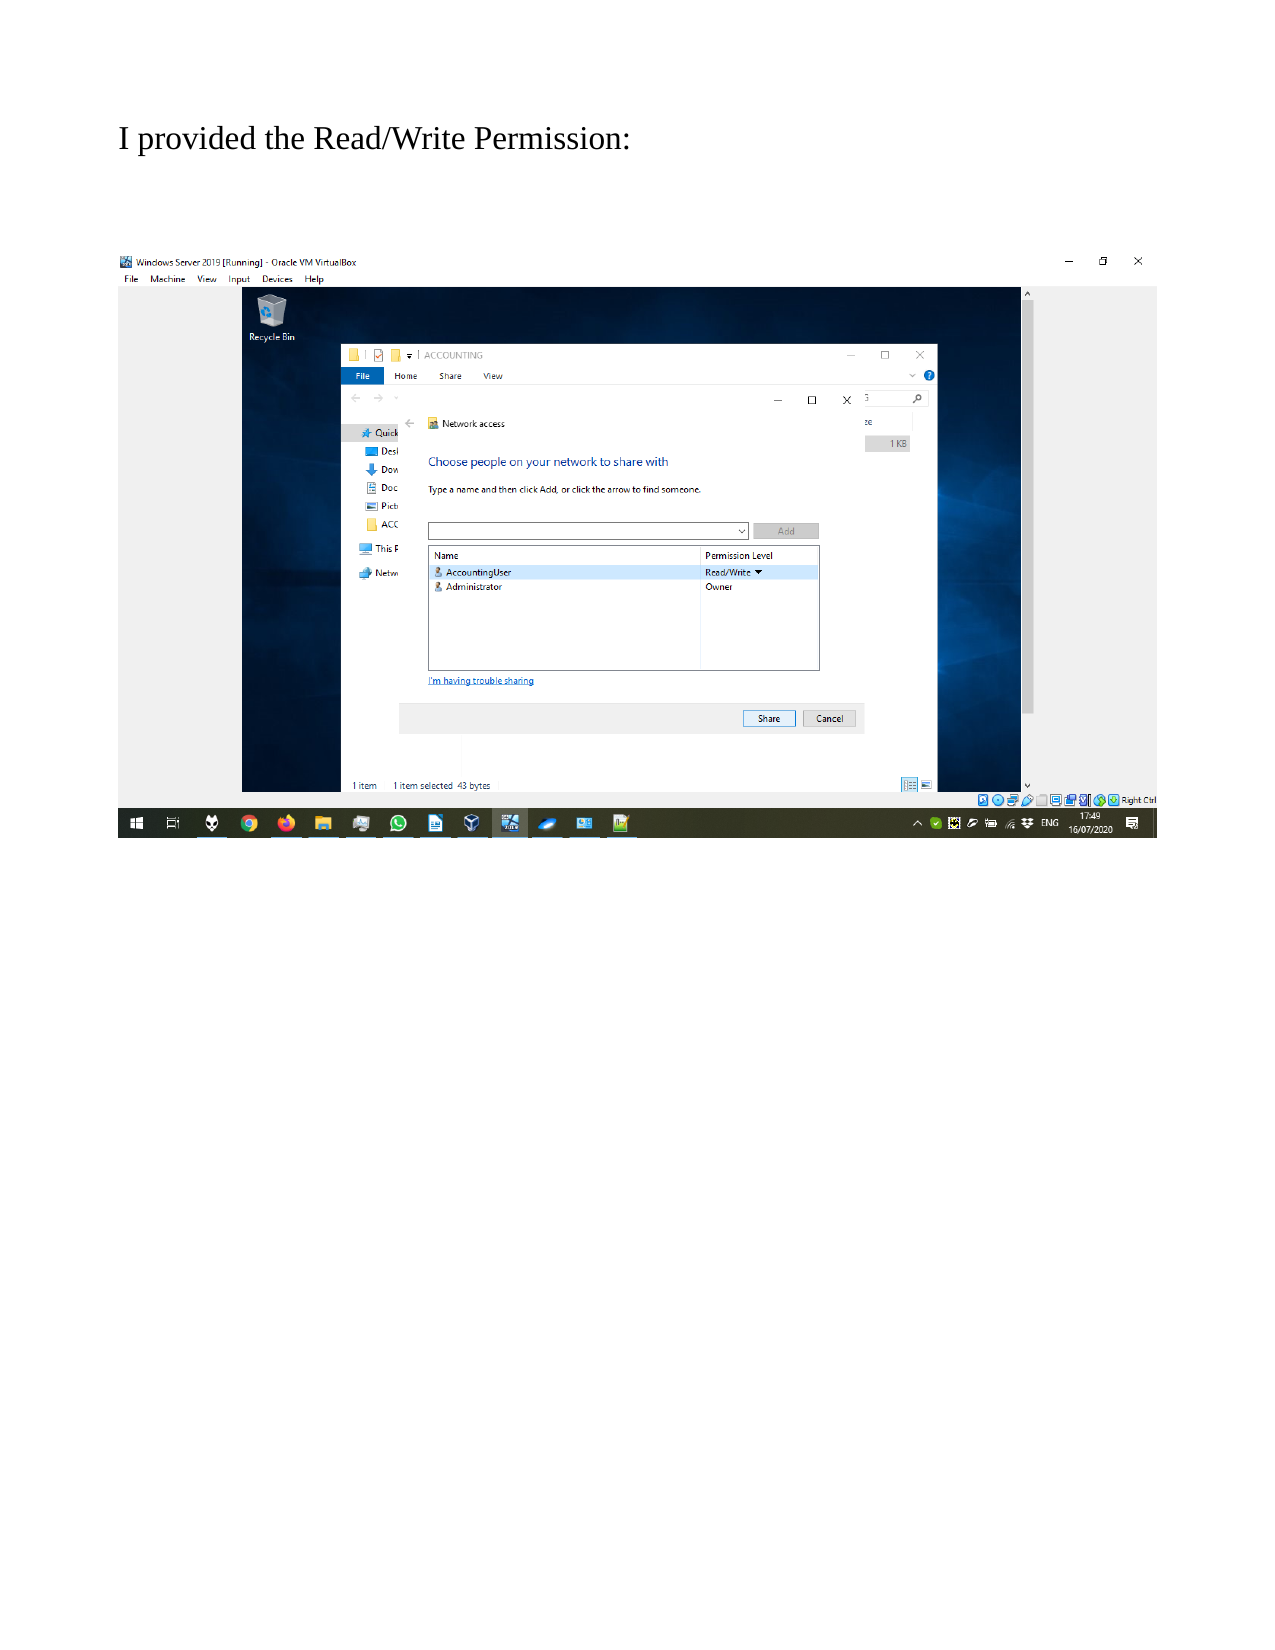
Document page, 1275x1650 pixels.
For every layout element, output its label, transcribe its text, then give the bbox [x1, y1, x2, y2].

picture [118, 253, 1157, 838]
text I provided the Read/Write Permission: [118, 118, 1157, 156]
